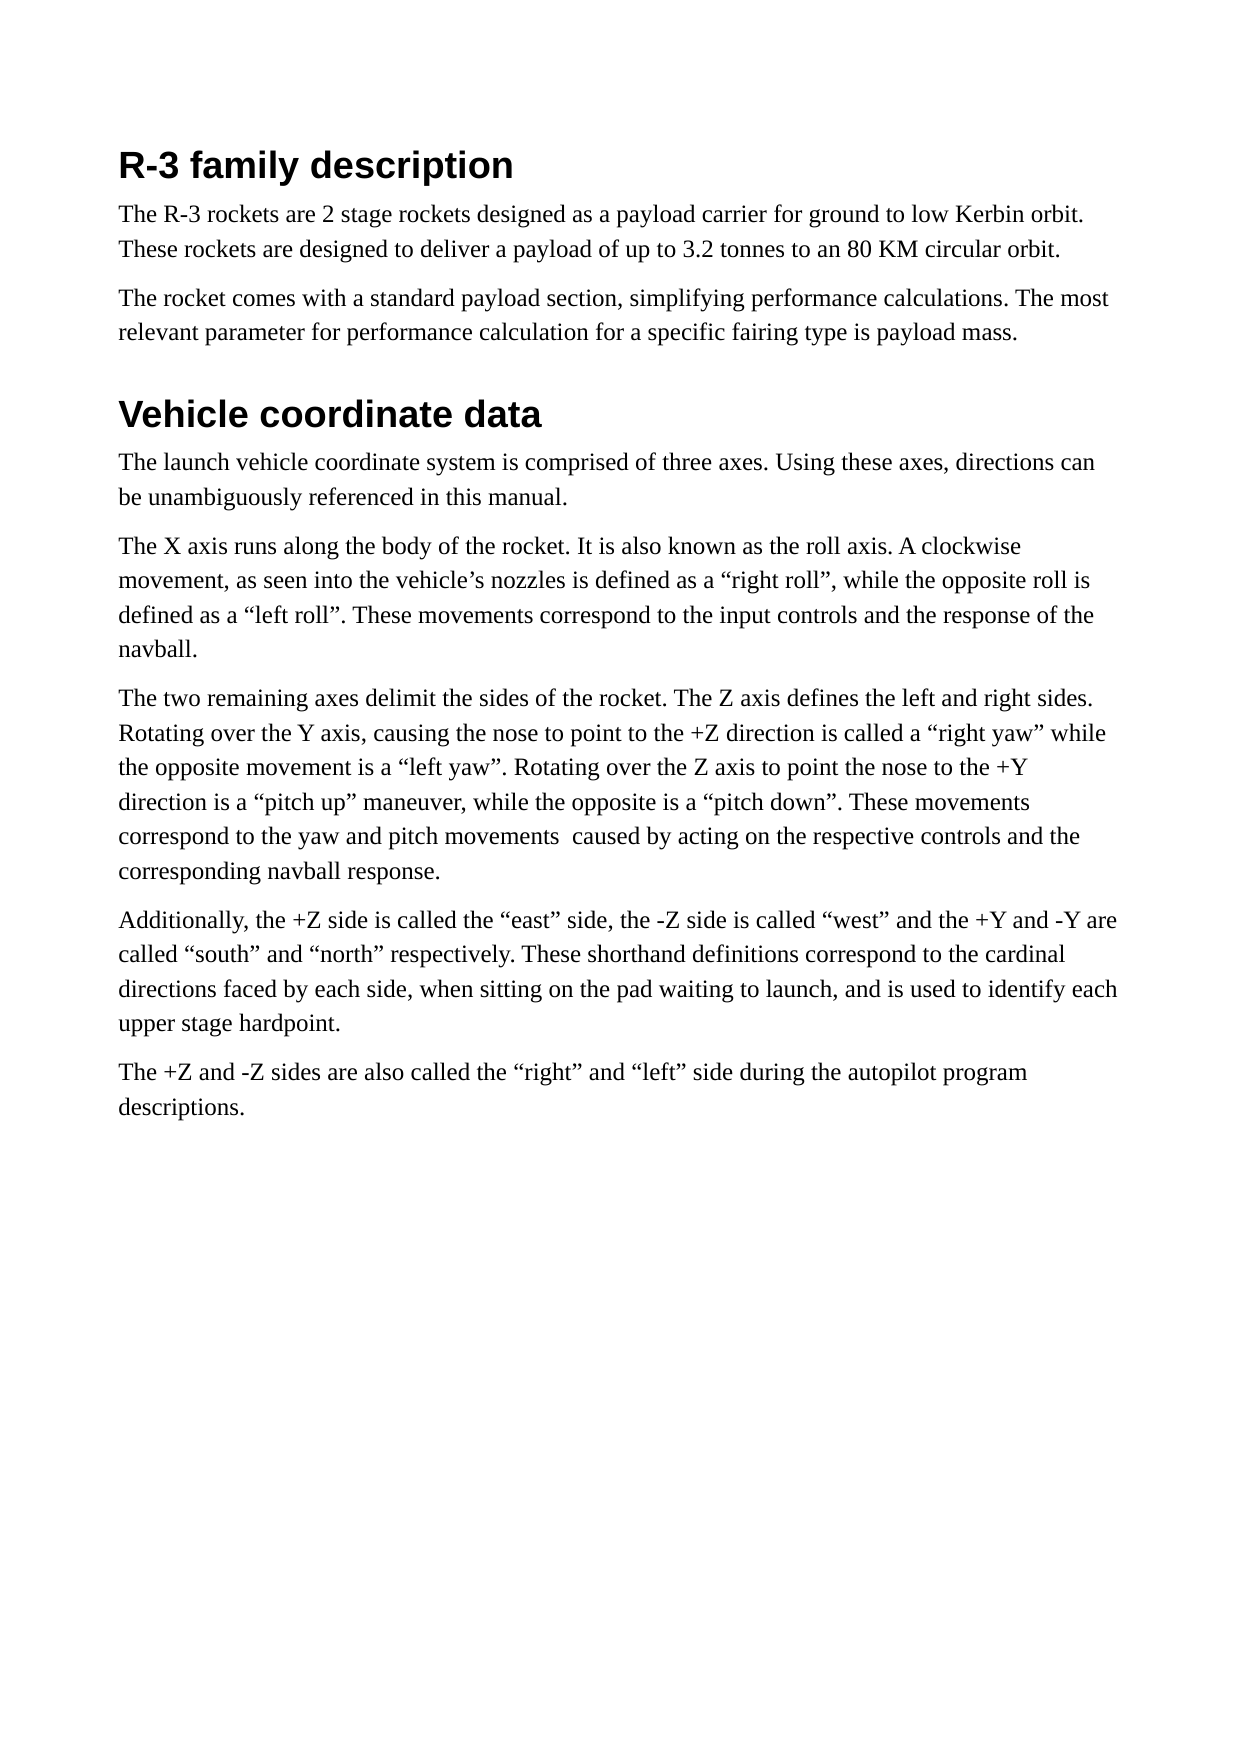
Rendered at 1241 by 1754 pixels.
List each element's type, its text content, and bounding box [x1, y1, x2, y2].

text The X axis runs along the body of the rocket. It is also known as the roll axis. A clockwise movement, as seen into the vehicle’s nozzles is defined as a “right roll”, while the opposite roll is defined as a “left roll”. These movements correspond to the input controls and the response of the navball. [118, 531, 1122, 663]
text The rocket comes with a standard payload section, simplifying performance calculations. The most relevant parameter for performance calculation for a specific fairing type is payload mass. [118, 283, 1122, 346]
text The two remaining axes delimit the sides of the rocket. The Z axis defines the left and right sides. Rotating over the Y axis, causing the nose to point to the +Z direction is called a “right yaw” while the opposite movement is a “left yaw”. Rotating over the Z axis to point the nose to the +Y direction is a “pitch up” maneuver, while the opposite is a “pitch down”. These movements correspond to the yaw and pitch movements caused by acting on the respective controls and the corresponding navball response. [118, 683, 1122, 885]
text The launch vehicle coordinate system is comprised of three axes. Using these axes, directions can be unambiguously referenced in this manual. [118, 447, 1122, 511]
subtitle R-3 family description [118, 143, 1122, 187]
text Additionally, the +Z side is called the “east” side, the -Z side is called “west” and the +Y and -Y are called “south” and “north” respectively. These shorthand definitions correspond to the cardinal directions faced by each side, when sitting on the pad waiting to launch, and is used to identify each upper stage hardpoint. [118, 905, 1122, 1037]
subtitle Vehicle coordinate data [118, 391, 1122, 435]
text The +Z and -Z sides are also called the “right” and “left” side during the autopilot program descriptions. [118, 1057, 1122, 1121]
text The R-3 rockets are 2 stage rockets designed as a payload carrier for ground to low Kerbin orbit. These rockets are designed to deliver a payload of up to 3.2 tonnes to an 80 KM circular orbit. [118, 199, 1122, 262]
